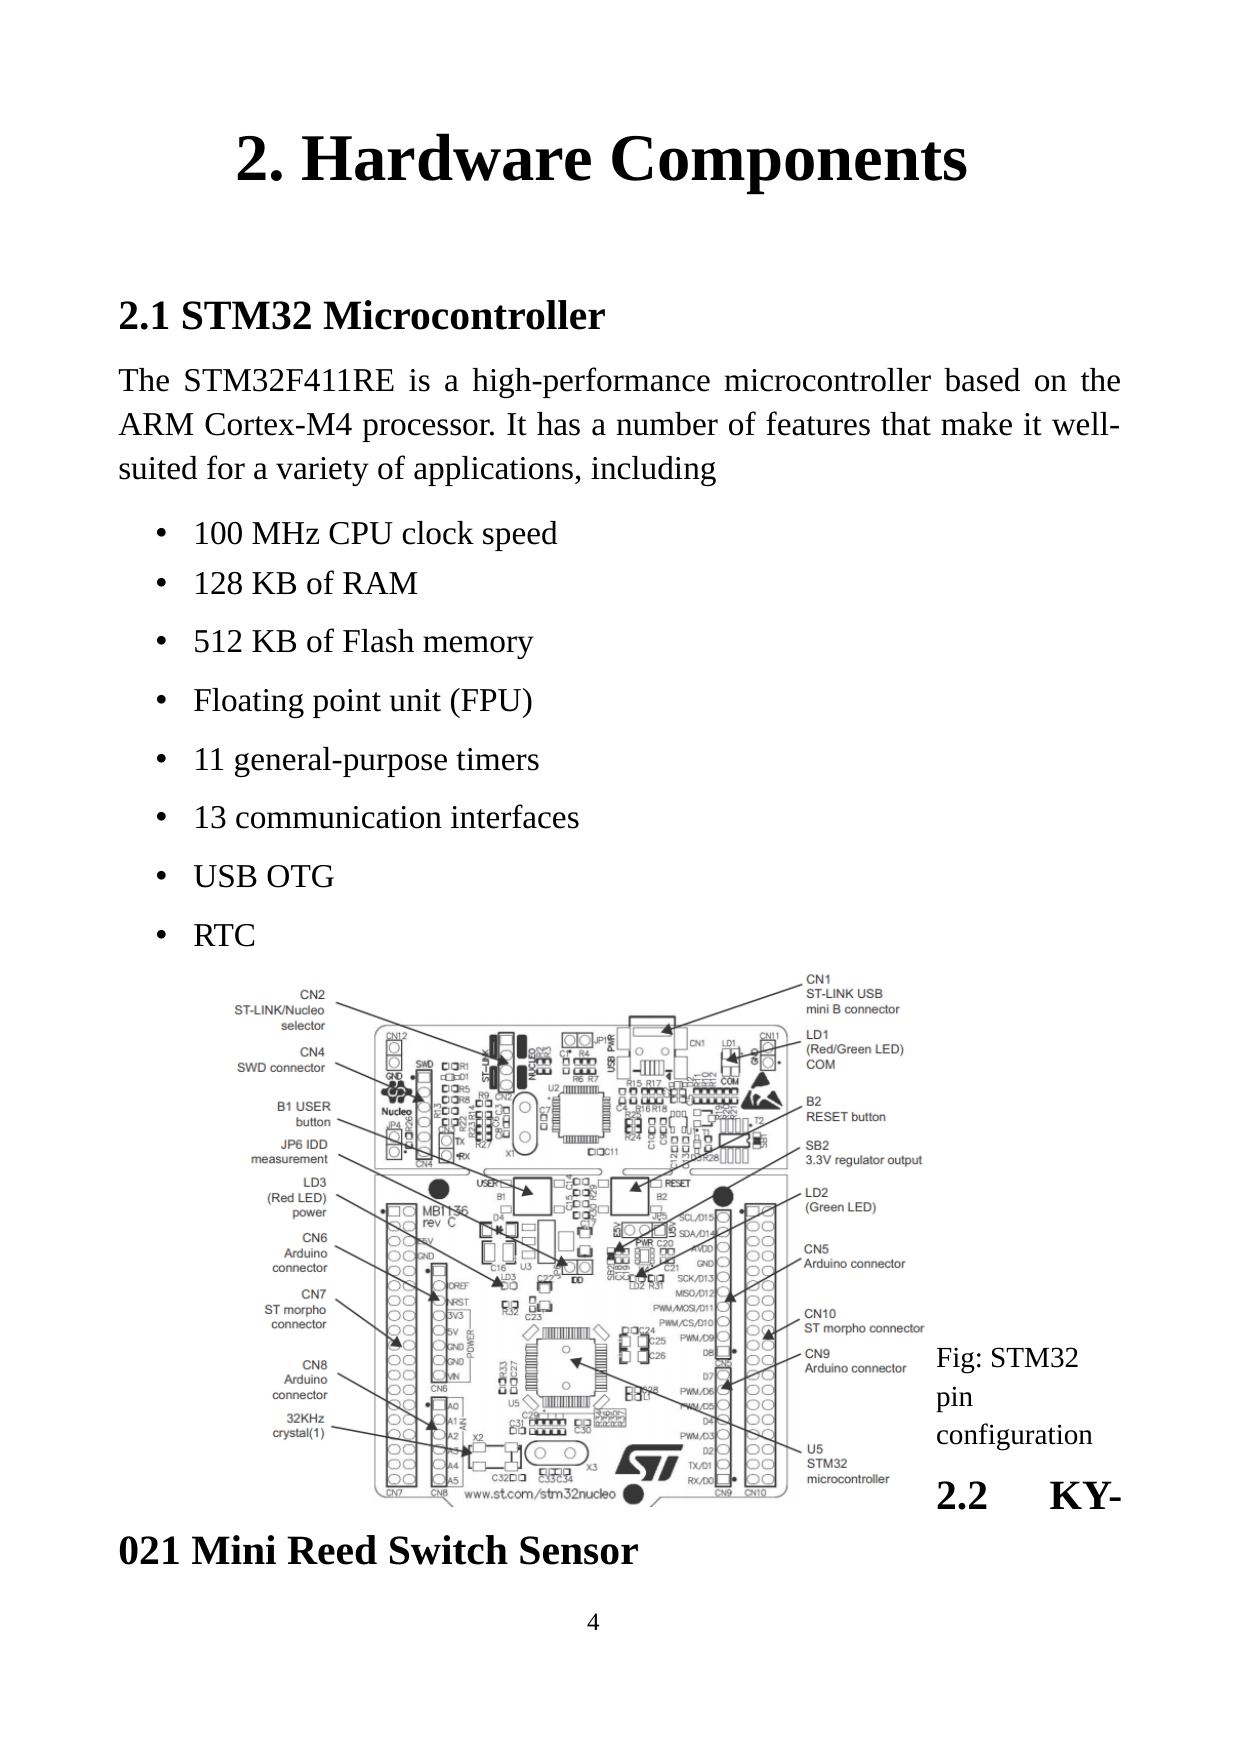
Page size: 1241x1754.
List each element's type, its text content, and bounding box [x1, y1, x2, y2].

text Fig: STM32 pin configuration [936, 1307, 1122, 1451]
list USB OTG [156, 856, 1122, 894]
list 100 MHz CPU clock speed [156, 513, 1122, 551]
text [118, 1307, 233, 1451]
picture [233, 958, 936, 1507]
list 11 general-purpose timers [156, 739, 1122, 777]
list 13 communication interfaces [156, 797, 1122, 836]
text 2. Hardware Components [118, 118, 1122, 195]
text 2.1 STM32 Microcontroller [118, 291, 1122, 338]
text 2.2 KY-021 Mini Reed Switch Sensor [118, 1471, 1122, 1574]
list Floating point unit (FPU) [156, 680, 1122, 718]
list 128 KB of RAM [156, 563, 1122, 601]
list 512 KB of Flash memory [156, 622, 1122, 660]
text The STM32F411RE is a high-performance microcontroller based on the ARM Cortex-M4 processor. It has a number of features that make it well-suited for a variety of applications, including [118, 360, 1122, 487]
list RTC [156, 915, 1122, 953]
